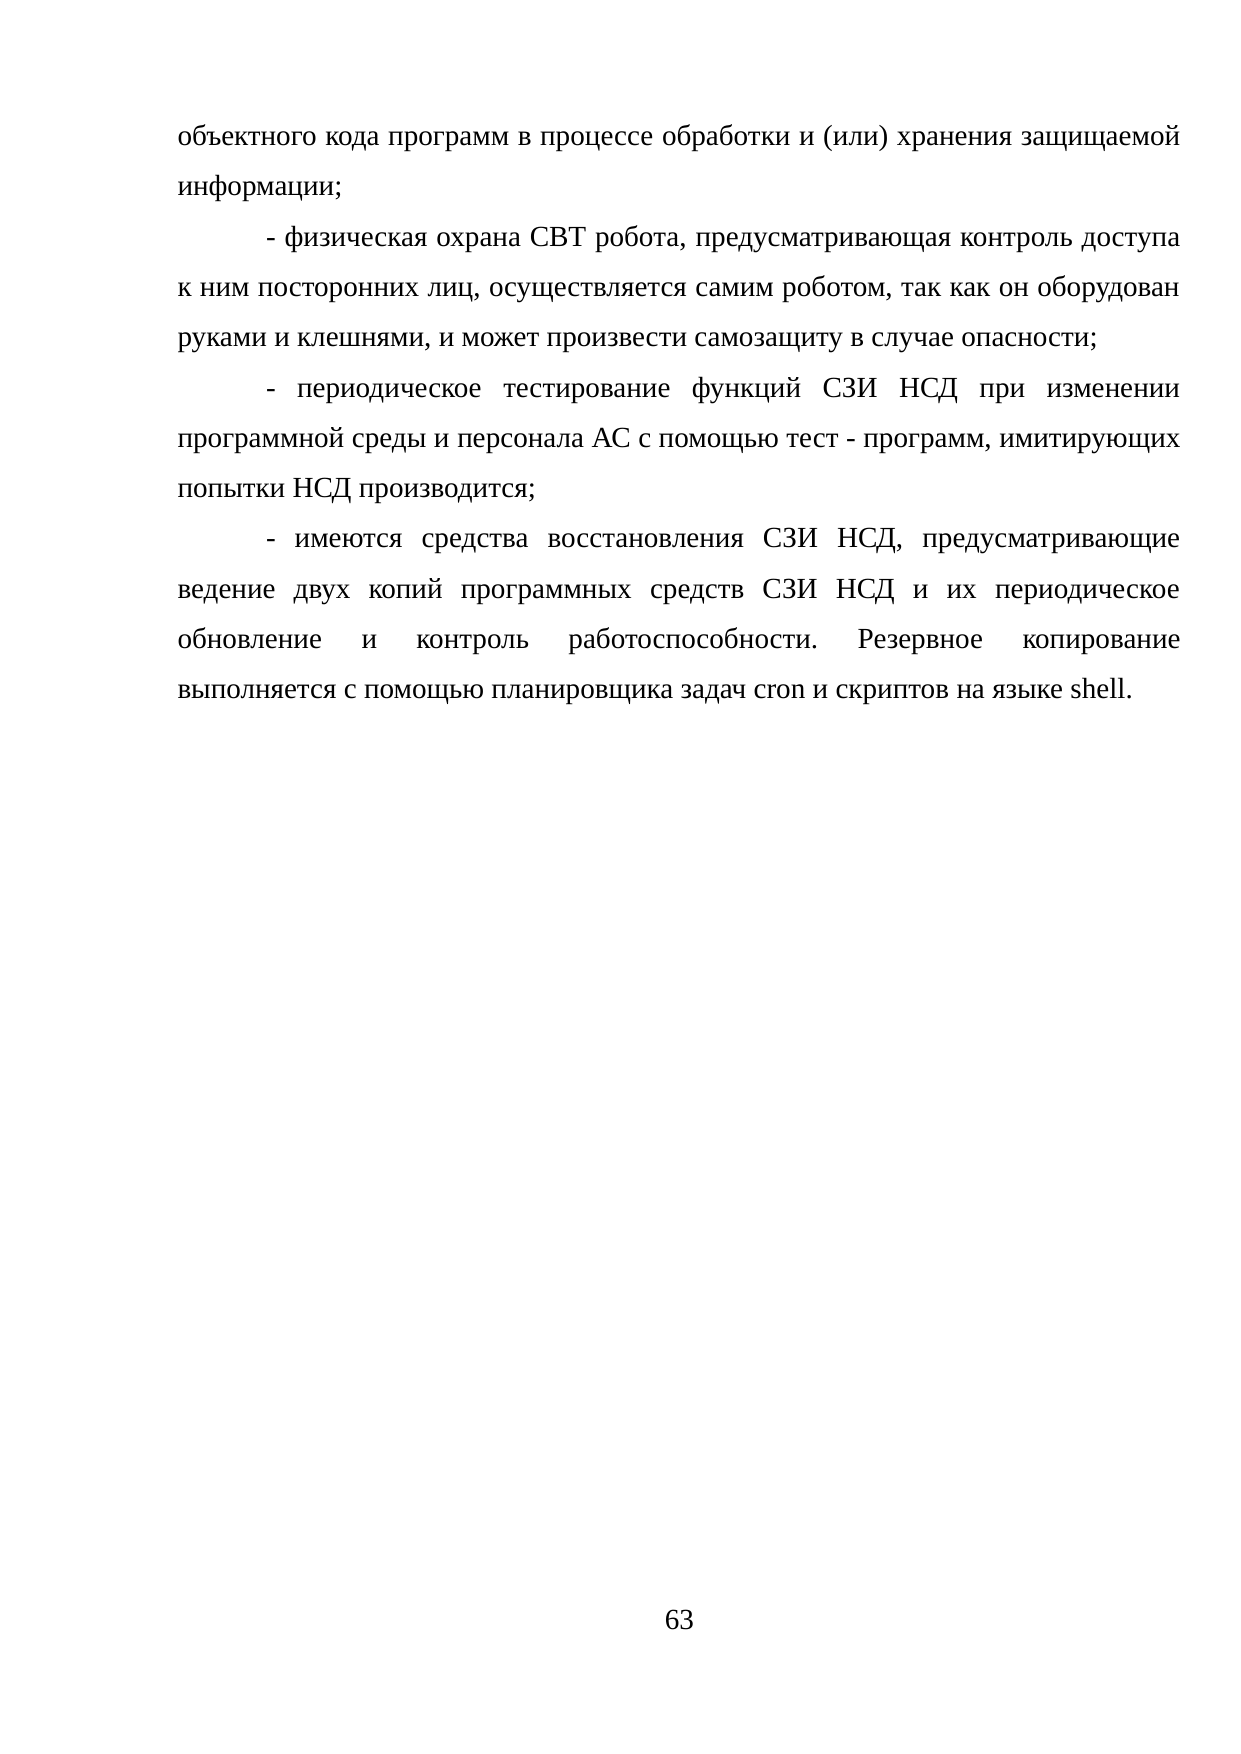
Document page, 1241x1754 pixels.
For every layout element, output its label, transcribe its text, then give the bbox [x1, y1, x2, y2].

text - имеются средства восстановления СЗИ НСД, предусматривающие ведение двух копий программных средств СЗИ НСД и их периодическое обновление и контроль работоспособности. Резервное копирование выполняется с помощью планировщика задач cron и скриптов на языке shell. [177, 521, 1181, 705]
text - физическая охрана СВТ робота, предусматривающая контроль доступа к ним посторонних лиц, осуществляется самим роботом, так как он оборудован руками и клешнями, и может произвести самозащиту в случае опасности; [177, 219, 1181, 353]
text - периодическое тестирование функций СЗИ НСД при изменении программной среды и персонала АС с помощью тест - программ, имитирующих попытки НСД производится; [177, 370, 1181, 504]
text объектного кода программ в процессе обработки и (или) хранения защищаемой информации; [177, 118, 1181, 202]
